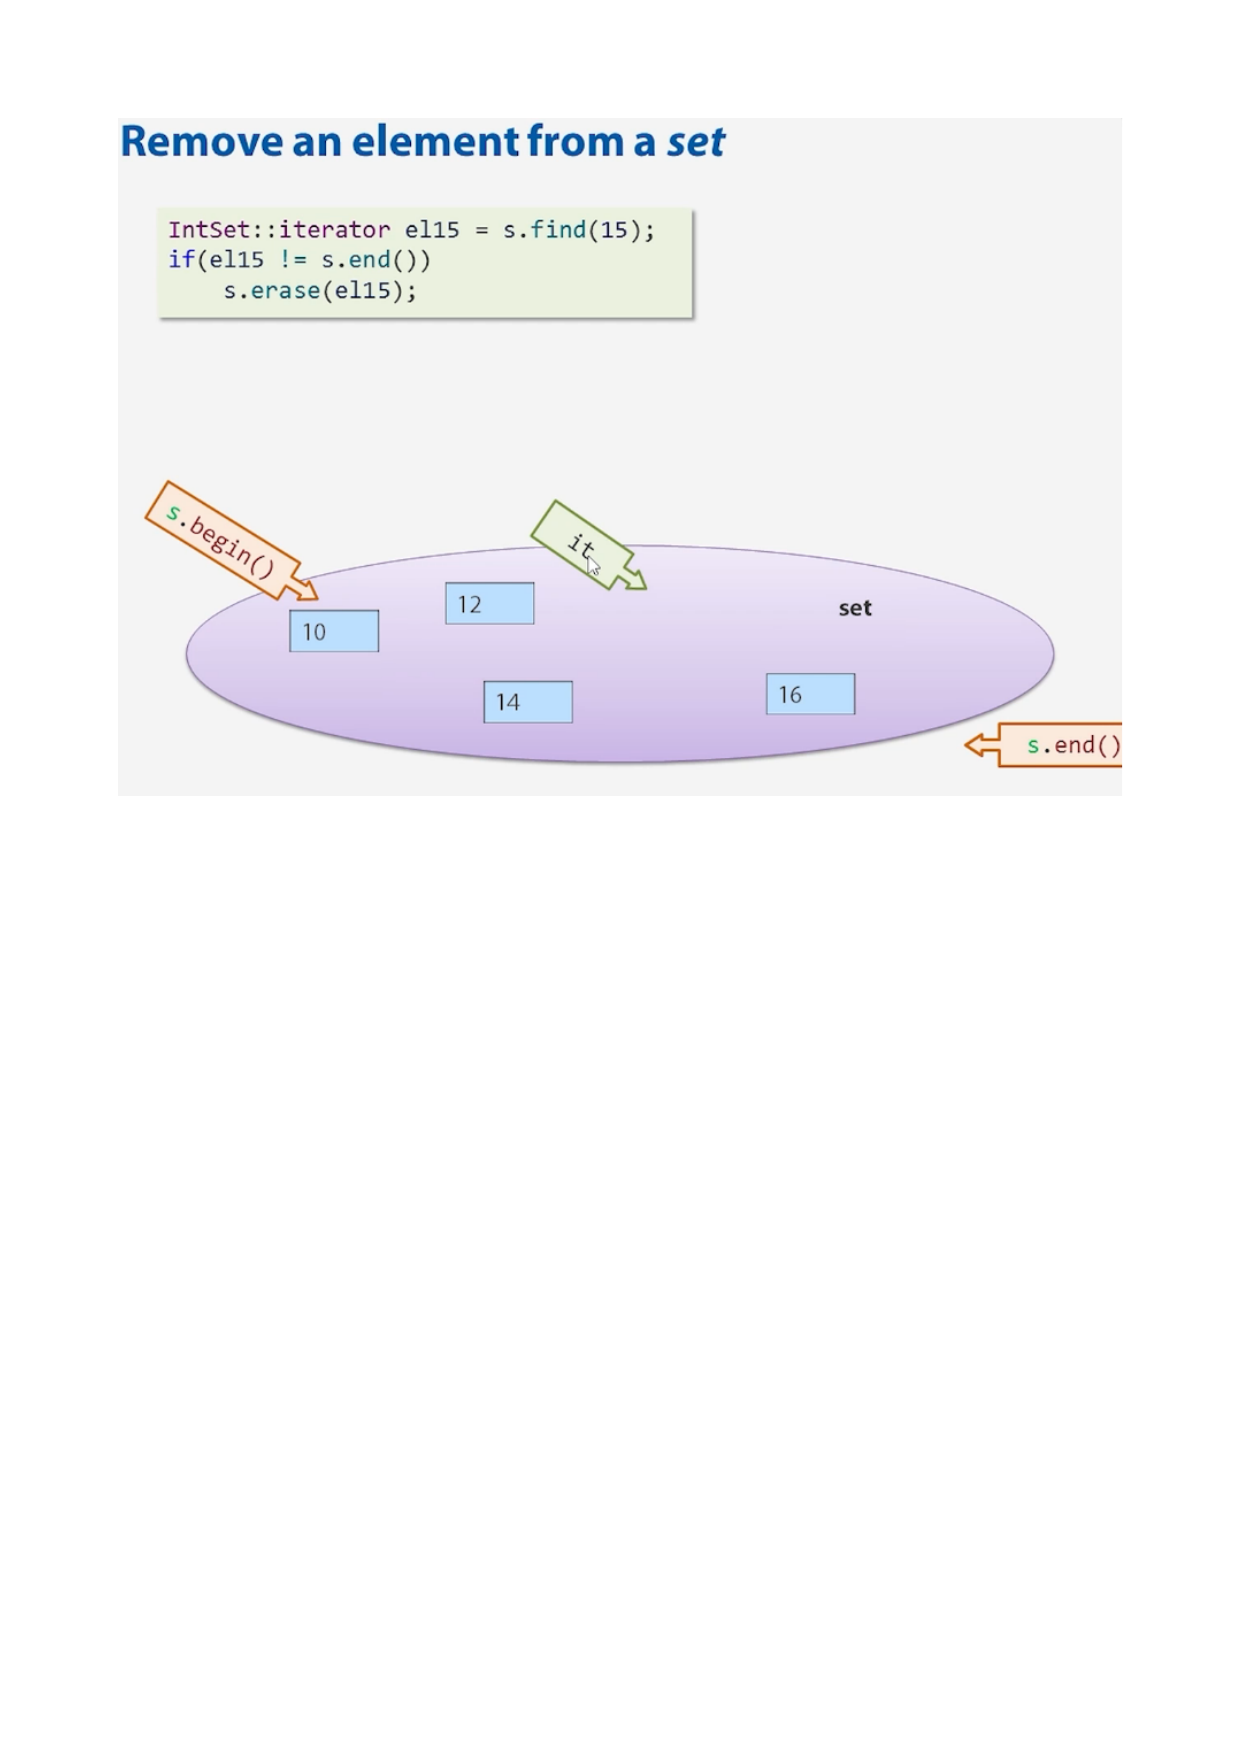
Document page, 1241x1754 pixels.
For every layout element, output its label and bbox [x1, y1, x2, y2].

picture [118, 118, 1123, 796]
